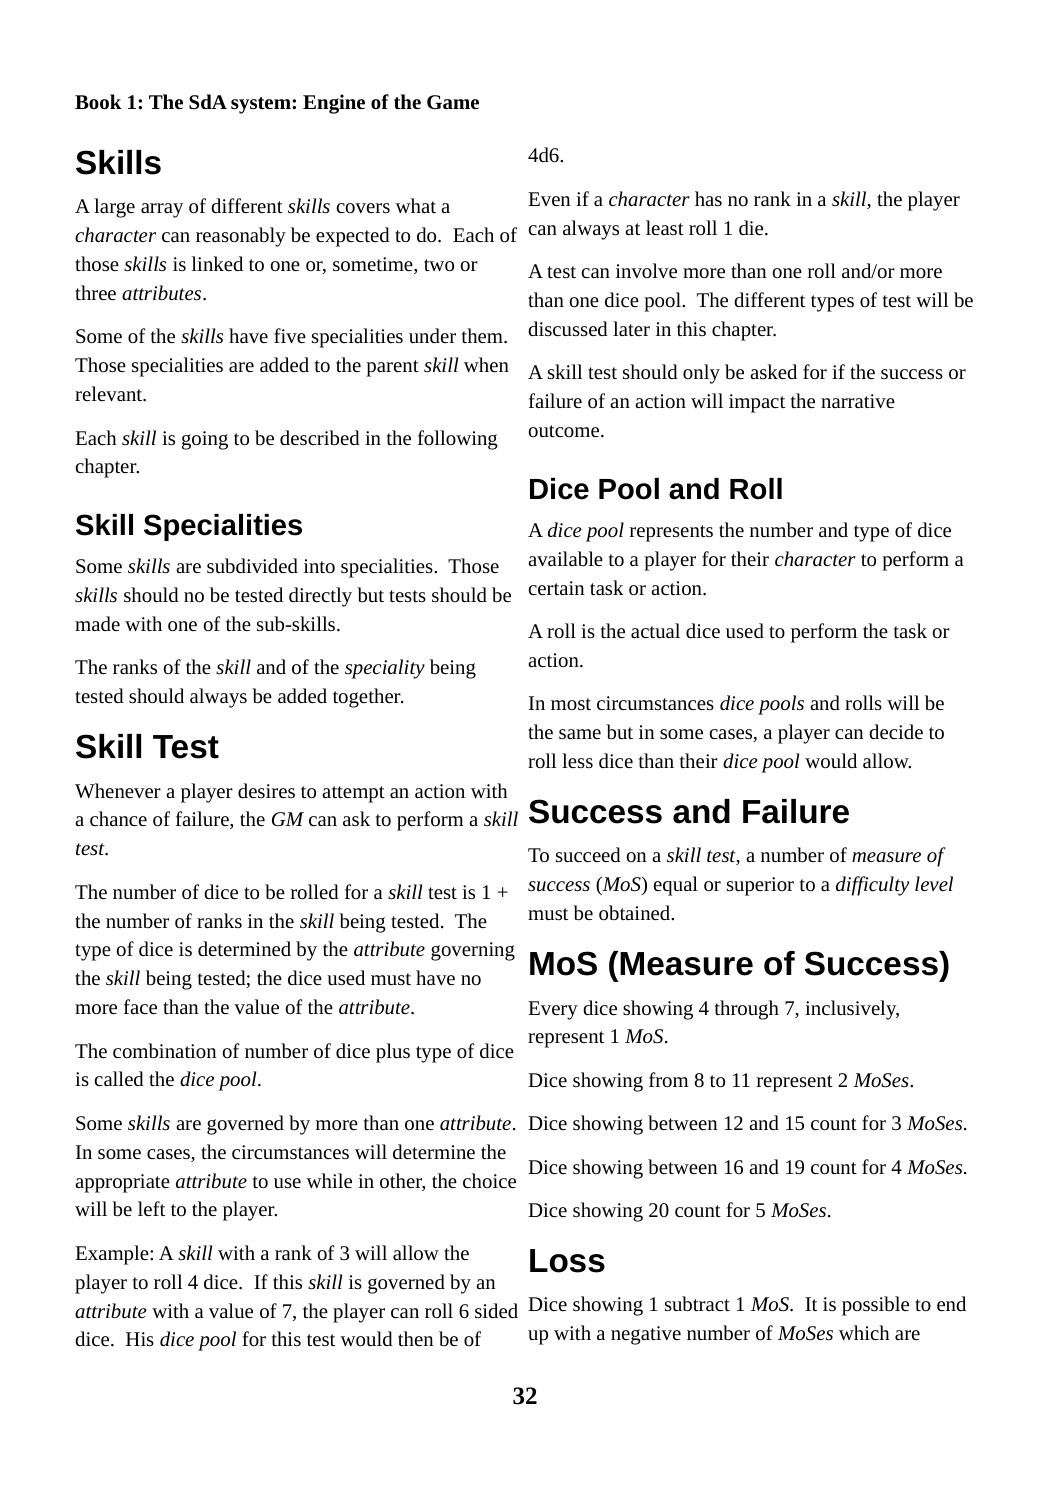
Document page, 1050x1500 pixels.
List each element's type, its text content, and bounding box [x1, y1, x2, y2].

text Even if a character has no rank in a skill, the player can always at least roll 1 die. [528, 187, 975, 240]
text To succeed on a skill test, a number of measure of success (MoS) equal or superior to a difficulty level must be obtained. [528, 843, 975, 925]
text A large array of different skills covers what a character can reasonably be expected to do. Each of those skills is linked to one or, sometime, two or three attributes. [75, 194, 522, 305]
text Dice showing 20 count for 5 MoSes. [528, 1198, 975, 1222]
text Dice showing between 16 and 19 count for 4 MoSes. [528, 1154, 975, 1179]
subtitle MoS (Measure of Success) [528, 944, 975, 983]
text The ranks of the skill and of the speciality being tested should always be added together. [75, 655, 522, 708]
text Some of the skills have five specialities under them. Those specialities are added to the parent skill when relevant. [75, 324, 522, 406]
text 4d6. [528, 143, 975, 167]
subtitle Success and Failure [528, 792, 975, 831]
subtitle Loss [528, 1241, 975, 1280]
text A skill test should only be asked for if the success or failure of an action will impact the narrative outcome. [528, 360, 975, 442]
text Each skill is going to be described in the following chapter. [75, 425, 522, 478]
text Some skills are governed by more than one attribute. In some cases, the circumstances will determine the appropriate attribute to use while in other, the choice will be left to the player. [75, 1111, 522, 1221]
subtitle Skill Specialities [75, 508, 522, 542]
text Whenever a player desires to attempt an action with a chance of failure, the GM can ask to perform a skill test. [75, 778, 522, 860]
text A roll is the actual dice used to perform the task or action. [528, 619, 975, 672]
text A test can involve more than one roll and/or more than one dice pool. The different types of test will be discussed later in this chapter. [528, 259, 975, 341]
subtitle Skill Test [75, 728, 522, 766]
text In most circumstances dice pools and rolls will be the same but in some cases, a player can decide to roll less dice than their dice pool would allow. [528, 691, 975, 773]
text The combination of number of dice plus type of dice is called the dice pool. [75, 1038, 522, 1091]
text Dice showing between 12 and 15 count for 3 MoSes. [528, 1111, 975, 1135]
subtitle Skills [75, 143, 522, 182]
text Dice showing 1 subtract 1 MoS. It is possible to end up with a negative number of MoSes which are [528, 1292, 975, 1345]
text A dice pool represents the number and type of dice available to a player for their character to perform a certain task or action. [528, 518, 975, 599]
text The number of dice to be rolled for a skill test is 1 + the number of ranks in the skill being tested. The type of dice is determined by the attribute governing the skill being tested; the dice used must have no more face than the value of the attribute. [75, 880, 522, 1019]
subtitle Dice Pool and Roll [528, 472, 975, 505]
text Every dice showing 4 through 7, inclusively, represent 1 MoS. [528, 995, 975, 1048]
text Example: A skill with a rank of 3 will allow the player to roll 4 dice. If this skill is governed by an attribute with a value of 7, the player can roll 6 sided dice. His dice pool for this test would then be of [75, 1241, 522, 1351]
text Some skills are subdivided into specialities. Those skills should no be tested directly but tests should be made with one of the sub-skills. [75, 554, 522, 636]
text Dice showing from 8 to 11 represent 2 MoSes. [528, 1068, 975, 1092]
